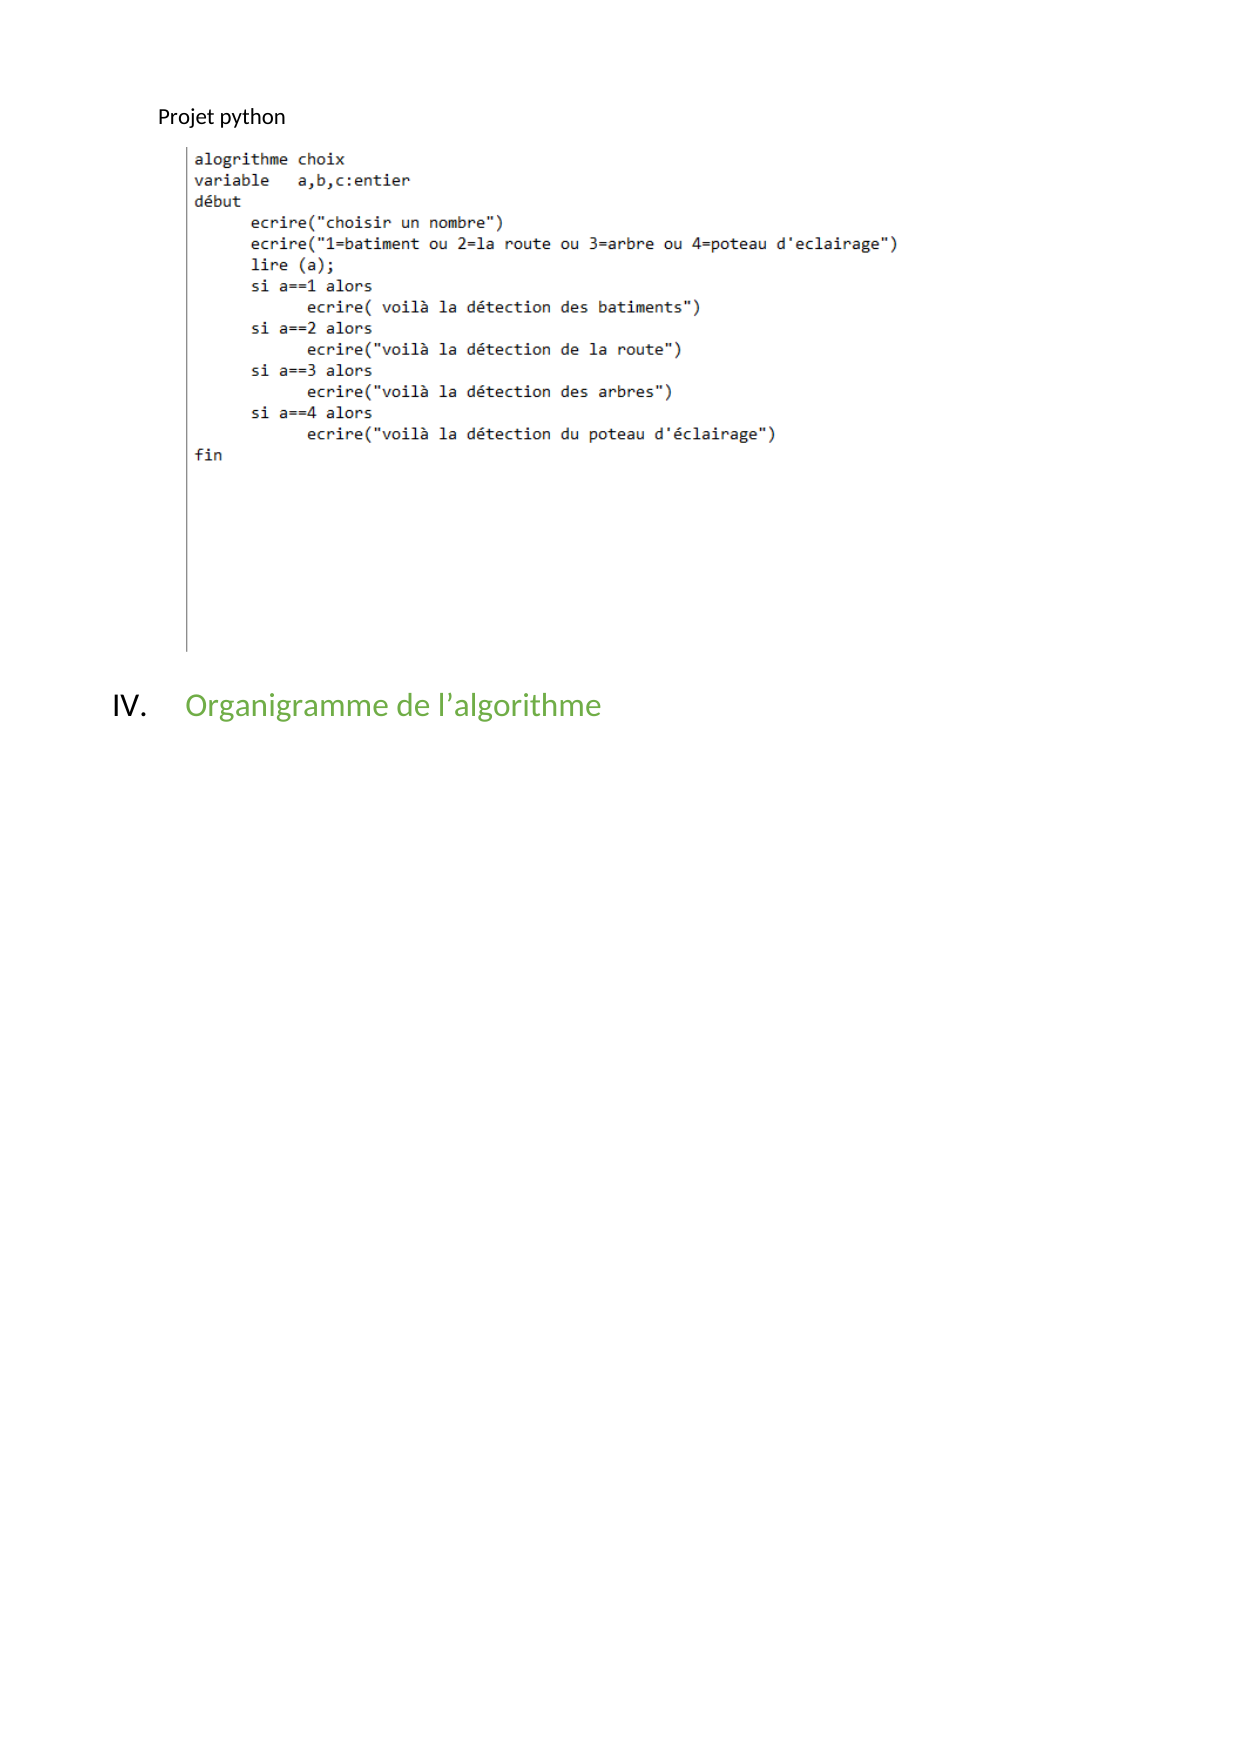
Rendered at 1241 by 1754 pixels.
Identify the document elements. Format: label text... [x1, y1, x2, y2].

list Organigramme de l’algorithme [148, 684, 1093, 724]
